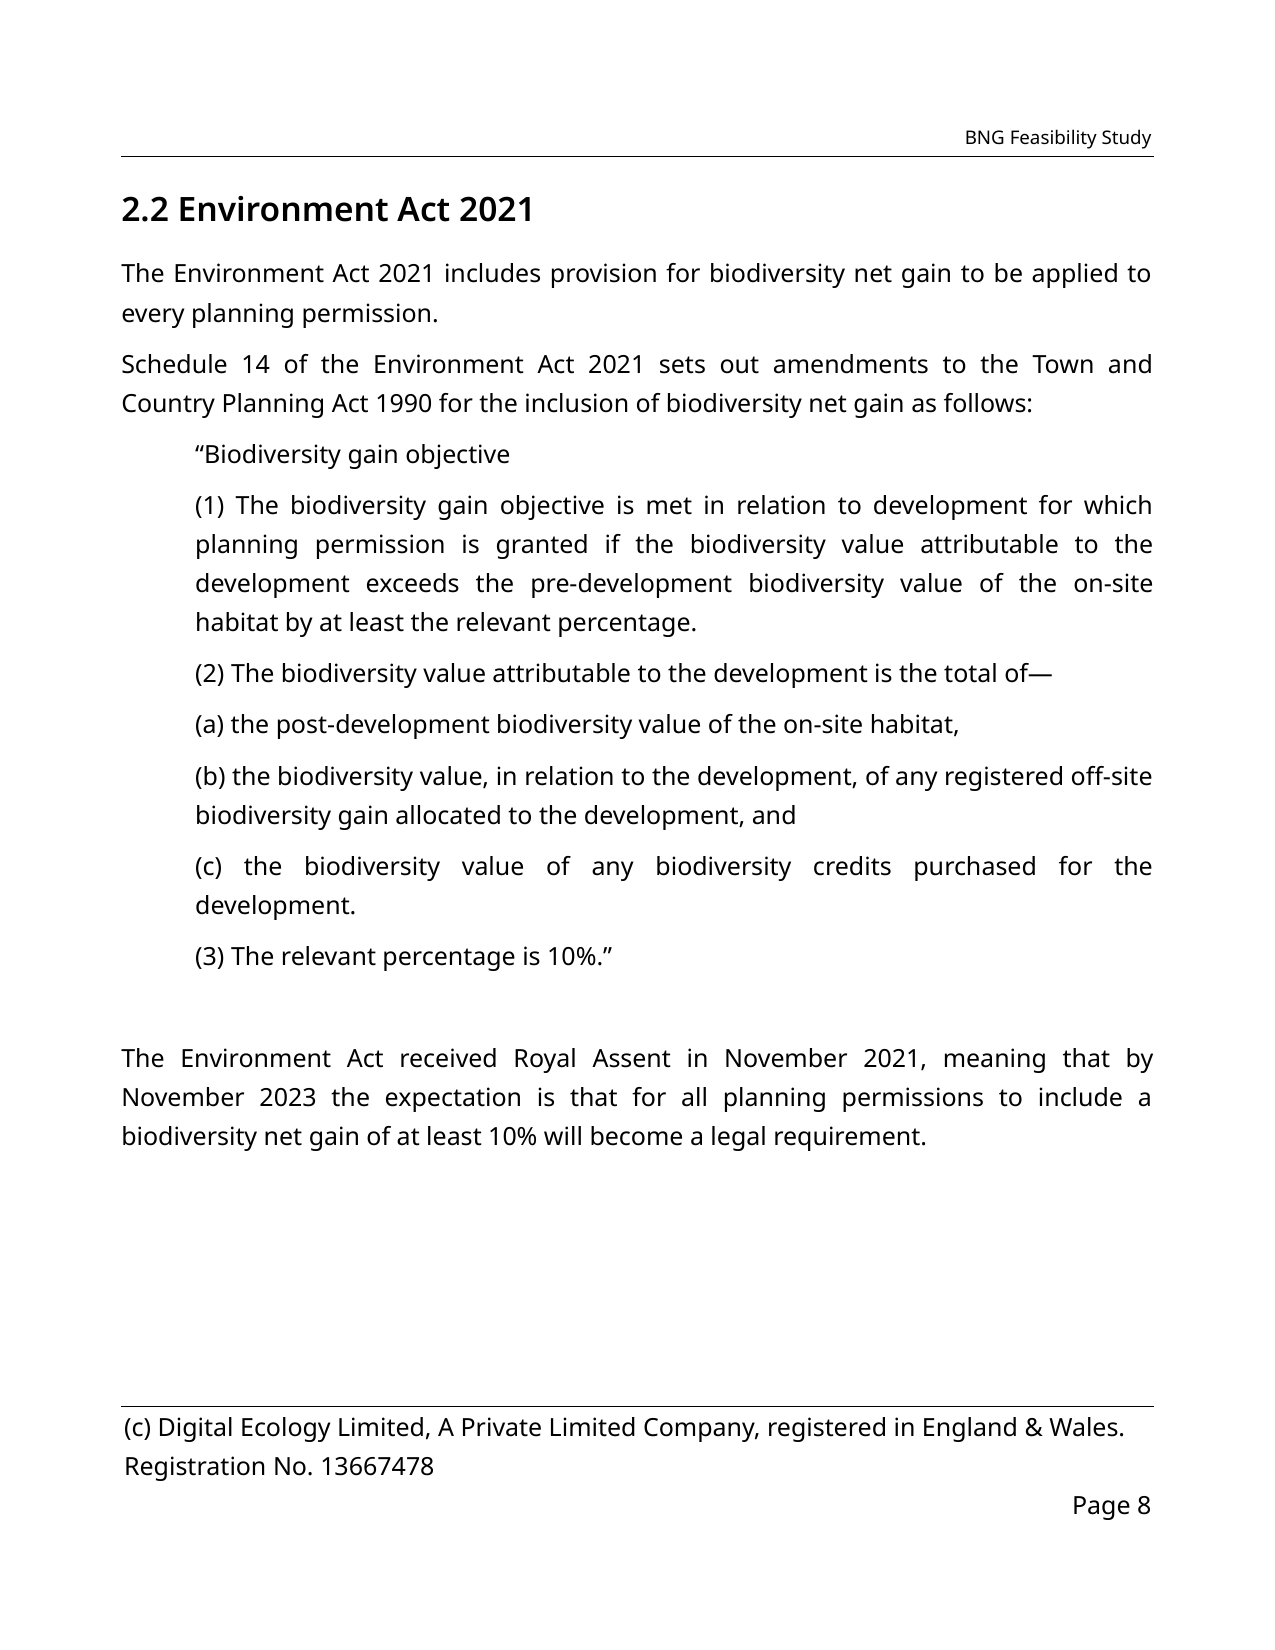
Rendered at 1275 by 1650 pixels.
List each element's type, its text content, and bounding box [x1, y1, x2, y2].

text (c) the biodiversity value of any biodiversity credits purchased for the development. [195, 848, 1154, 922]
text “Biodiversity gain objective [195, 437, 1154, 471]
text Schedule 14 of the Environment Act 2021 sets out amendments to the Town and Country Planning Act 1990 for the inclusion of biodiversity net gain as follows: [121, 346, 1154, 419]
text (1) The biodiversity gain objective is met in relation to development for which planning permission is granted if the biodiversity value attributable to the development exceeds the pre-development biodiversity value of the on-site habitat by at least the relevant percentage. [195, 488, 1154, 639]
text (a) the post-development biodiversity value of the on-site habitat, [195, 707, 1154, 741]
subtitle 2.2 Environment Act 2021 [121, 185, 1154, 231]
text (2) The biodiversity value attributable to the development is the total of— [195, 656, 1154, 690]
text The Environment Act received Royal Assent in November 2021, meaning that by November 2023 the expectation is that for all planning permissions to include a biodiversity net gain of at least 10% will become a legal requirement. [121, 1041, 1154, 1153]
text (3) The relevant percentage is 10%.” [195, 939, 1154, 973]
text (b) the biodiversity value, in relation to the development, of any registered off-site biodiversity gain allocated to the development, and [195, 758, 1154, 831]
text The Environment Act 2021 includes provision for biodiversity net gain to be applied to every planning permission. [121, 256, 1154, 329]
